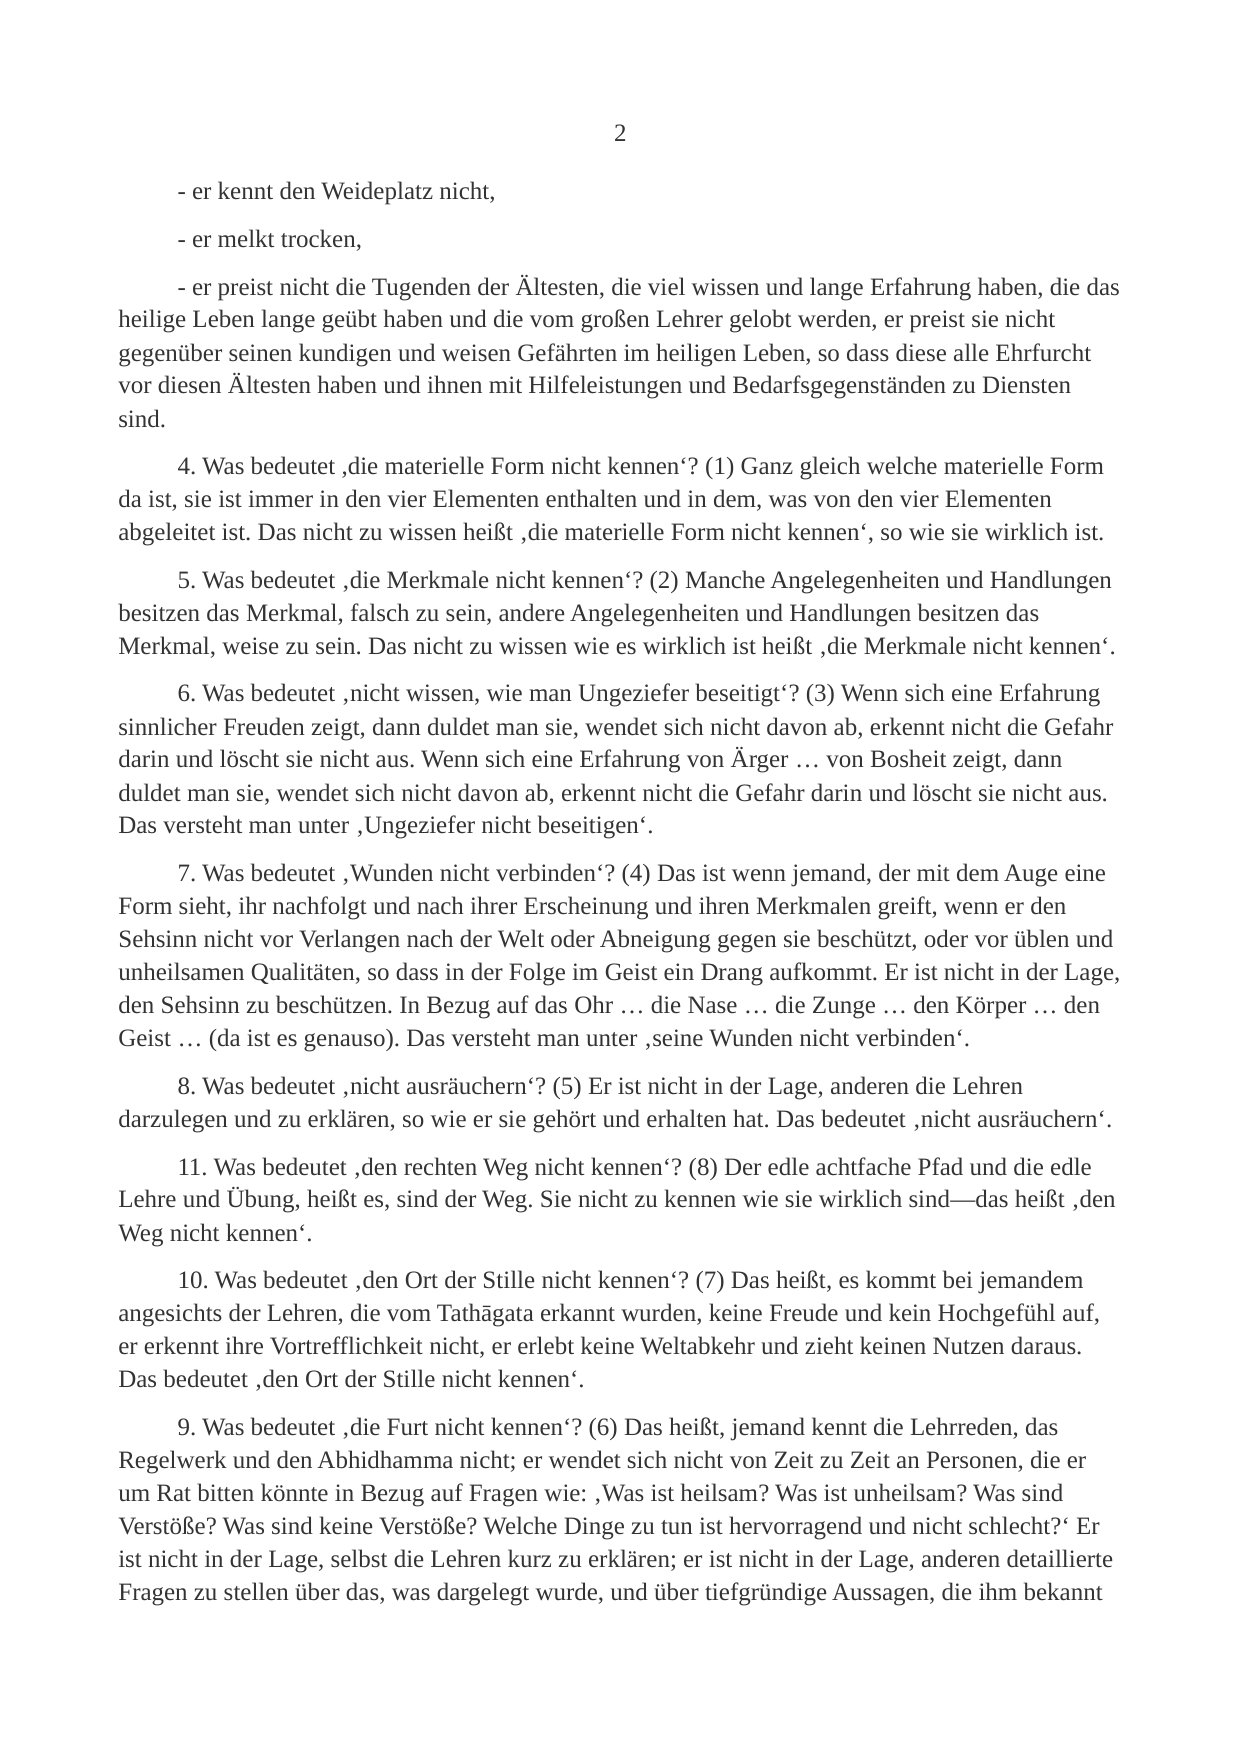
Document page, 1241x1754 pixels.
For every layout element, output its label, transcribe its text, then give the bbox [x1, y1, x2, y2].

text 9. Was bedeutet ‚die Furt nicht kennen‘? (6) Das heißt, jemand kennt die Lehrreden, das Regelwerk und den Abhidhamma nicht; er wendet sich nicht von Zeit zu Zeit an Personen, die er um Rat bitten könnte in Bezug auf Fragen wie: ‚Was ist heilsam? Was ist unheilsam? Was sind Verstöße? Was sind keine Verstöße? Welche Dinge zu tun ist hervorragend und nicht schlecht?‘ Er ist nicht in der Lage, selbst die Lehren kurz zu erklären; er ist nicht in der Lage, anderen detaillierte Fragen zu stellen über das, was dargelegt wurde, und über tiefgründige Aussagen, die ihm bekannt [118, 1412, 1122, 1606]
text - er kennt den Weideplatz nicht, [118, 176, 1122, 205]
text 11. Was bedeutet ‚den rechten Weg nicht kennen‘? (8) Der edle achtfache Pfad und die edle Lehre und Übung, heißt es, sind der Weg. Sie nicht zu kennen wie sie wirklich sind—das heißt ‚den Weg nicht kennen‘. [118, 1152, 1122, 1246]
text 10. Was bedeutet ‚den Ort der Stille nicht kennen‘? (7) Das heißt, es kommt bei jemandem angesichts der Lehren, die vom Tathāgata erkannt wurden, keine Freude und kein Hochgefühl auf, er erkennt ihre Vortrefflichkeit nicht, er erlebt keine Weltabkehr und zieht keinen Nutzen daraus. Das bedeutet ‚den Ort der Stille nicht kennen‘. [118, 1265, 1122, 1393]
text 8. Was bedeutet ‚nicht ausräuchern‘? (5) Er ist nicht in der Lage, anderen die Lehren darzulegen und zu erklären, so wie er sie gehört und erhalten hat. Das bedeutet ‚nicht ausräuchern‘. [118, 1071, 1122, 1133]
text 5. Was bedeutet ‚die Merkmale nicht kennen‘? (2) Manche Angelegenheiten und Handlungen besitzen das Merkmal, falsch zu sein, andere Angelegenheiten und Handlungen besitzen das Merkmal, weise zu sein. Das nicht zu wissen wie es wirklich ist heißt ‚die Merkmale nicht kennen‘. [118, 565, 1122, 660]
text 4. Was bedeutet ,die materielle Form nicht kennen‘? (1) Ganz gleich welche materielle Form da ist, sie ist immer in den vier Elementen enthalten und in dem, was von den vier Elementen abgeleitet ist. Das nicht zu wissen heißt ‚die materielle Form nicht kennen‘, so wie sie wirklich ist. [118, 451, 1122, 546]
text - er melkt trocken, [118, 224, 1122, 253]
text 6. Was bedeutet ‚nicht wissen, wie man Ungeziefer beseitigt‘? (3) Wenn sich eine Erfahrung sinnlicher Freuden zeigt, dann duldet man sie, wendet sich nicht davon ab, erkennt nicht die Gefahr darin und löscht sie nicht aus. Wenn sich eine Erfahrung von Ärger … von Bosheit zeigt, dann duldet man sie, wendet sich nicht davon ab, erkennt nicht die Gefahr darin und löscht sie nicht aus. Das versteht man unter ‚Ungeziefer nicht beseitigen‘. [118, 678, 1122, 839]
text - er preist nicht die Tugenden der Ältesten, die viel wissen und lange Erfahrung haben, die das heilige Leben lange geübt haben und die vom großen Lehrer gelobt werden, er preist sie nicht gegenüber seinen kundigen und weisen Gefährten im heiligen Leben, so dass diese alle Ehrfurcht vor diesen Ältesten haben und ihnen mit Hilfeleistungen und Bedarfsgegenständen zu Diensten sind. [118, 272, 1122, 432]
text 7. Was bedeutet ‚Wunden nicht verbinden‘? (4) Das ist wenn jemand, der mit dem Auge eine Form sieht, ihr nachfolgt und nach ihrer Erscheinung und ihren Merkmalen greift, wenn er den Sehsinn nicht vor Verlangen nach der Welt oder Abneigung gegen sie beschützt, oder vor üblen und unheilsamen Qualitäten, so dass in der Folge im Geist ein Drang aufkommt. Er ist nicht in der Lage, den Sehsinn zu beschützen. In Bezug auf das Ohr … die Nase … die Zunge … den Körper … den Geist … (da ist es genauso). Das versteht man unter ‚seine Wunden nicht verbinden‘. [118, 858, 1122, 1052]
